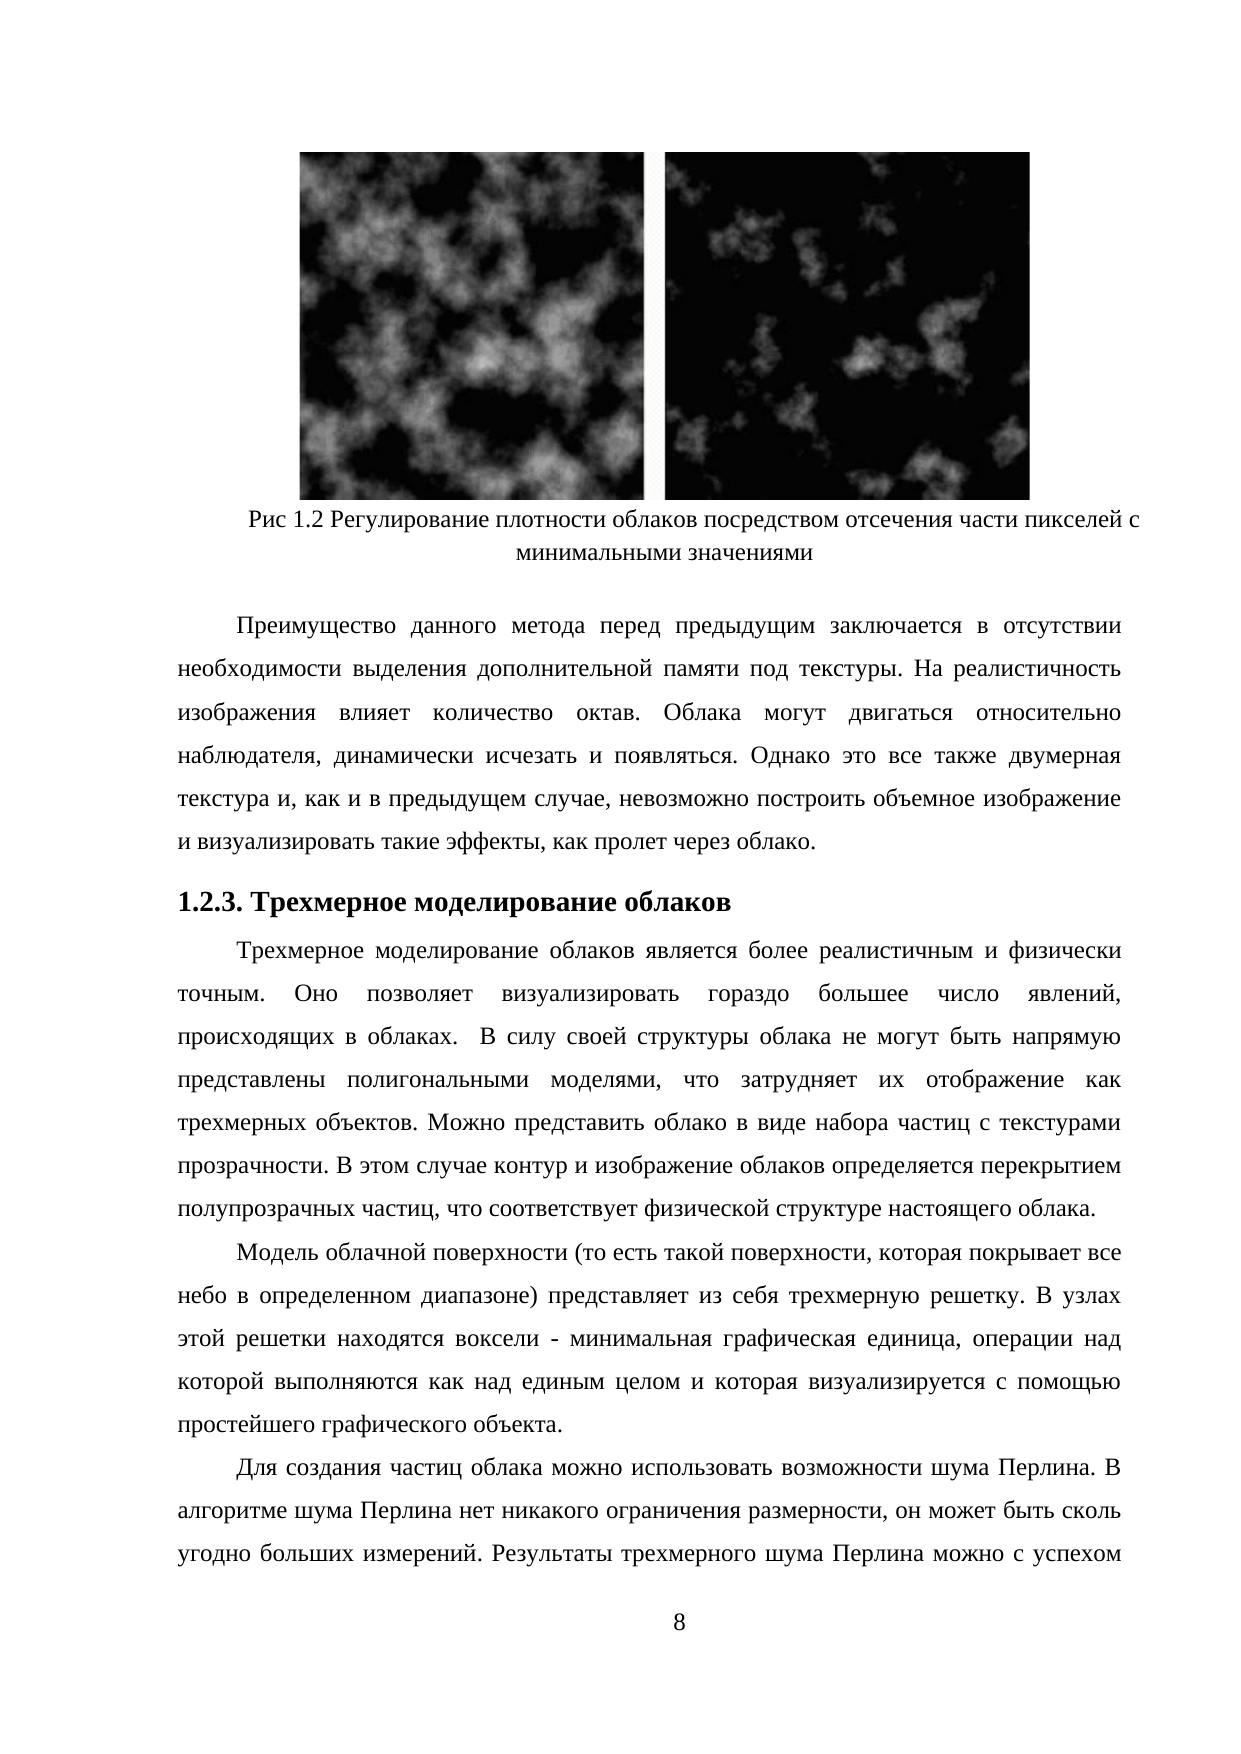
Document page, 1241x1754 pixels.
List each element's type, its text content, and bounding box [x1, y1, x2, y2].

text Для создания частиц облака можно использовать возможности шума Перлина. В алгоритме шума Перлина нет никакого ограничения размерности, он может быть сколь угодно больших измерений. Результаты трехмерного шума Перлина можно с успехом [177, 1452, 1122, 1567]
text Модель облачной поверхности (то есть такой поверхности, которая покрывает все небо в определенном диапазоне) представляет из себя трехмерную решетку. В узлах этой решетки находятся воксели - минимальная графическая единица, операции над которой выполняются как над единым целом и которая визуализируется с помощью простейшего графического объекта. [177, 1237, 1122, 1438]
text Преимущество данного метода перед предыдущим заключается в отсутствии необходимости выделения дополнительной памяти под текстуры. На реалистичность изображения влияет количество октав. Облака могут двигаться относительно наблюдателя, динамически исчезать и появляться. Однако это все также двумерная текстура и, как и в предыдущем случае, невозможно построить объемное изображение и визуализировать такие эффекты, как пролет через облако. [177, 610, 1122, 855]
picture [299, 152, 1030, 500]
text Трехмерное моделирование облаков является более реалистичным и физически точным. Оно позволяет визуализировать гораздо большее число явлений, происходящих в облаках. В силу своей структуры облака не могут быть напрямую представлены полигональными моделями, что затрудняет их отображение как трехмерных объектов. Можно представить облако в виде набора частиц с текстурами прозрачности. В этом случае контур и изображение облаков определяется перекрытием полупрозрачных частиц, что соответствует физической структуре настоящего облака. [177, 935, 1122, 1222]
table_header Рис 1.2 Регулирование плотности облаков посредством отсечения части пикселей с минимальными значениями [177, 147, 1152, 572]
subtitle 1.2.3. Трехмерное моделирование облаков [177, 884, 1122, 917]
